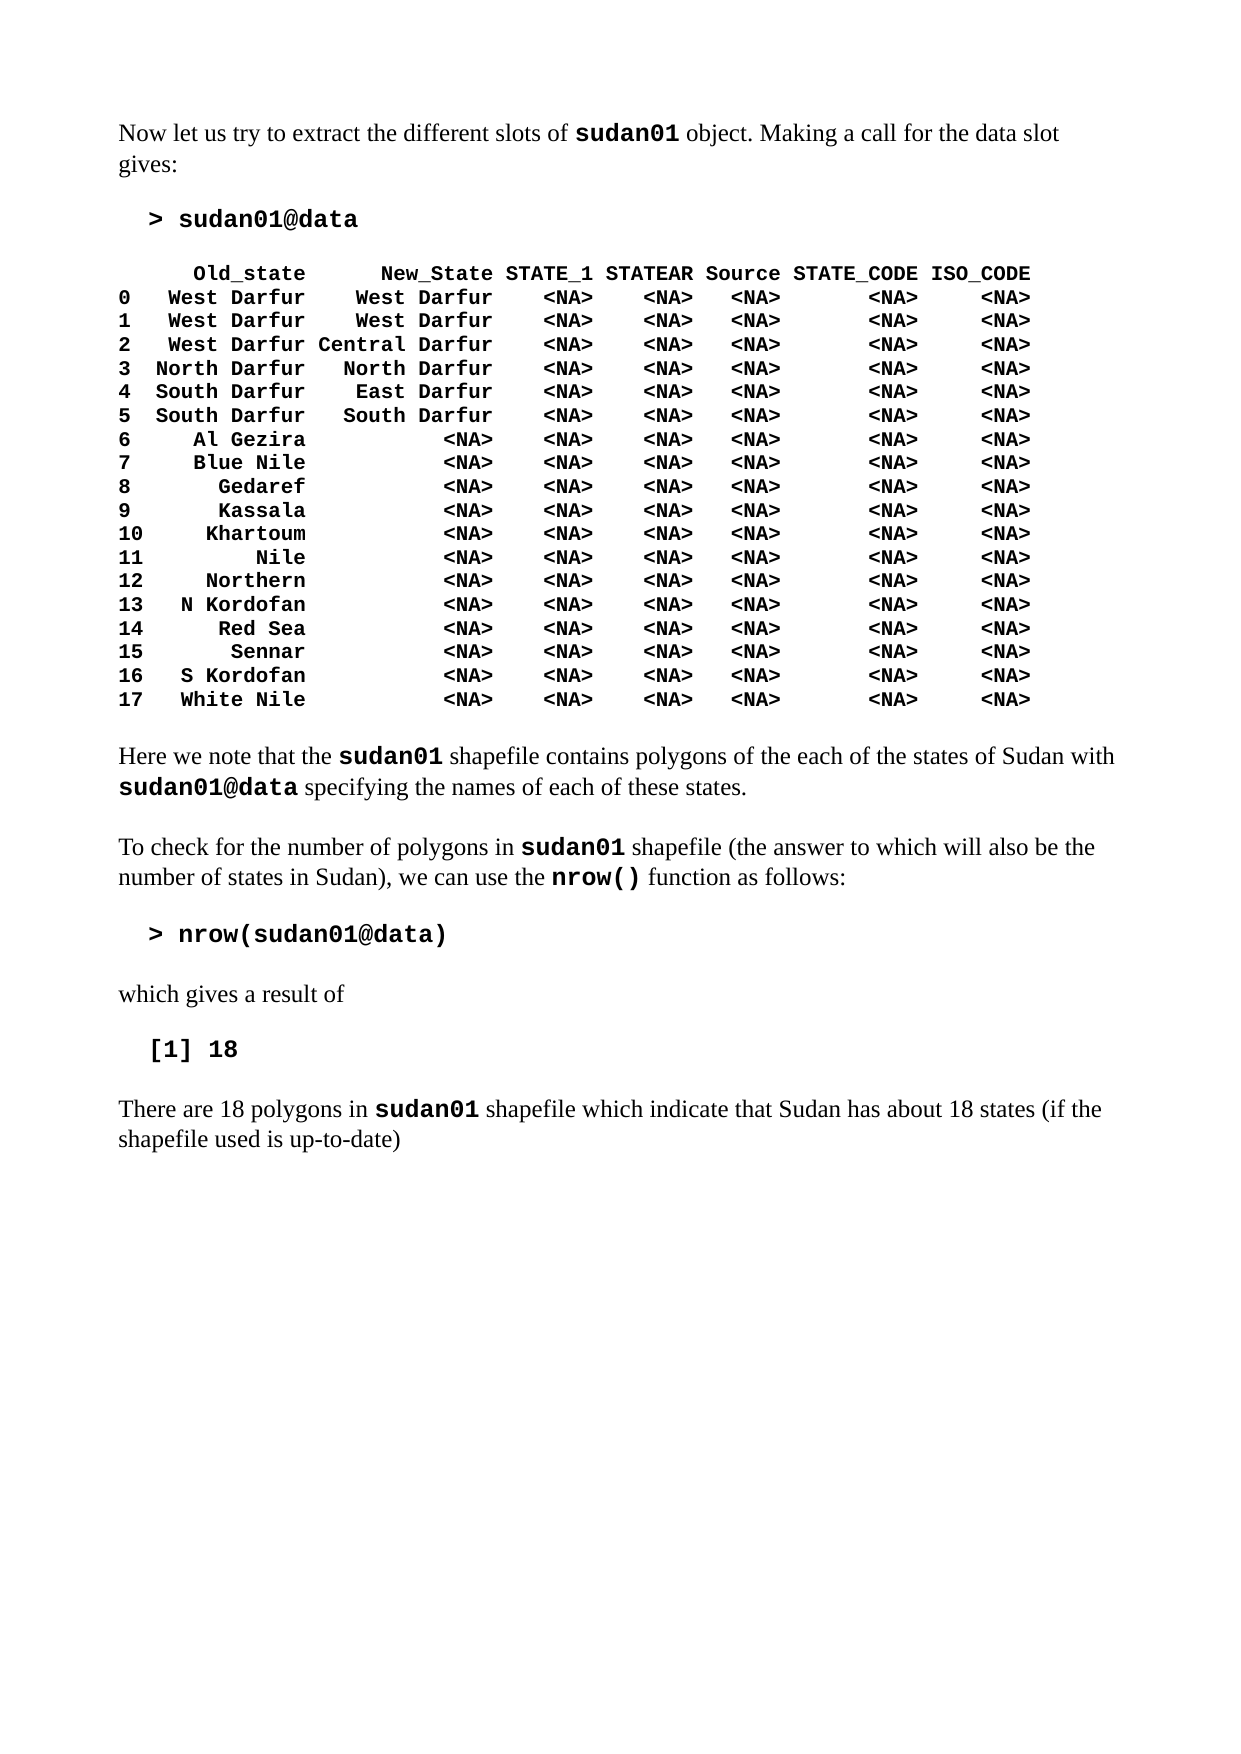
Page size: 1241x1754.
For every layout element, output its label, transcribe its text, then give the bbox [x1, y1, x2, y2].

text 10 Khartoum <NA> <NA> <NA> <NA> <NA> <NA> [118, 523, 1122, 547]
text 4 South Darfur East Darfur <NA> <NA> <NA> <NA> <NA> [118, 381, 1122, 405]
text 6 Al Gezira <NA> <NA> <NA> <NA> <NA> <NA> [118, 429, 1122, 452]
text 7 Blue Nile <NA> <NA> <NA> <NA> <NA> <NA> [118, 452, 1122, 476]
text 0 West Darfur West Darfur <NA> <NA> <NA> <NA> <NA> [118, 287, 1122, 310]
text To check for the number of polygons in sudan01 shapefile (the answer to which will also be the number of states in Sudan), we can use the nrow() function as follows: [118, 832, 1122, 893]
text 11 Nile <NA> <NA> <NA> <NA> <NA> <NA> [118, 547, 1122, 571]
text There are 18 polygons in sudan01 shapefile which indicate that Sudan has about 18 states (if the shapefile used is up-to-date) [118, 1094, 1122, 1153]
text Old_state New_State STATE_1 STATEAR Source STATE_CODE ISO_CODE [118, 263, 1122, 287]
text 17 White Nile <NA> <NA> <NA> <NA> <NA> <NA> [118, 689, 1122, 712]
text [1] 18 [118, 1037, 1122, 1065]
text 9 Kassala <NA> <NA> <NA> <NA> <NA> <NA> [118, 499, 1122, 523]
text Now let us try to extract the different slots of sudan01 object. Making a call for the data slot gives: [118, 118, 1122, 178]
text 16 S Kordofan <NA> <NA> <NA> <NA> <NA> <NA> [118, 665, 1122, 689]
text > nrow(sudan01@data) [118, 922, 1122, 950]
text 3 North Darfur North Darfur <NA> <NA> <NA> <NA> <NA> [118, 358, 1122, 381]
text 13 N Kordofan <NA> <NA> <NA> <NA> <NA> <NA> [118, 594, 1122, 618]
text 14 Red Sea <NA> <NA> <NA> <NA> <NA> <NA> [118, 618, 1122, 641]
text 2 West Darfur Central Darfur <NA> <NA> <NA> <NA> <NA> [118, 334, 1122, 358]
text 15 Sennar <NA> <NA> <NA> <NA> <NA> <NA> [118, 641, 1122, 665]
text 12 Northern <NA> <NA> <NA> <NA> <NA> <NA> [118, 571, 1122, 594]
text 1 West Darfur West Darfur <NA> <NA> <NA> <NA> <NA> [118, 310, 1122, 334]
text > sudan01@data [118, 206, 1122, 235]
text Here we note that the sudan01 shapefile contains polygons of the each of the states of Sudan with sudan01@data specifying the names of each of these states. [118, 741, 1122, 803]
text which gives a result of [118, 979, 1122, 1008]
text 5 South Darfur South Darfur <NA> <NA> <NA> <NA> <NA> [118, 405, 1122, 429]
text 8 Gedaref <NA> <NA> <NA> <NA> <NA> <NA> [118, 476, 1122, 499]
